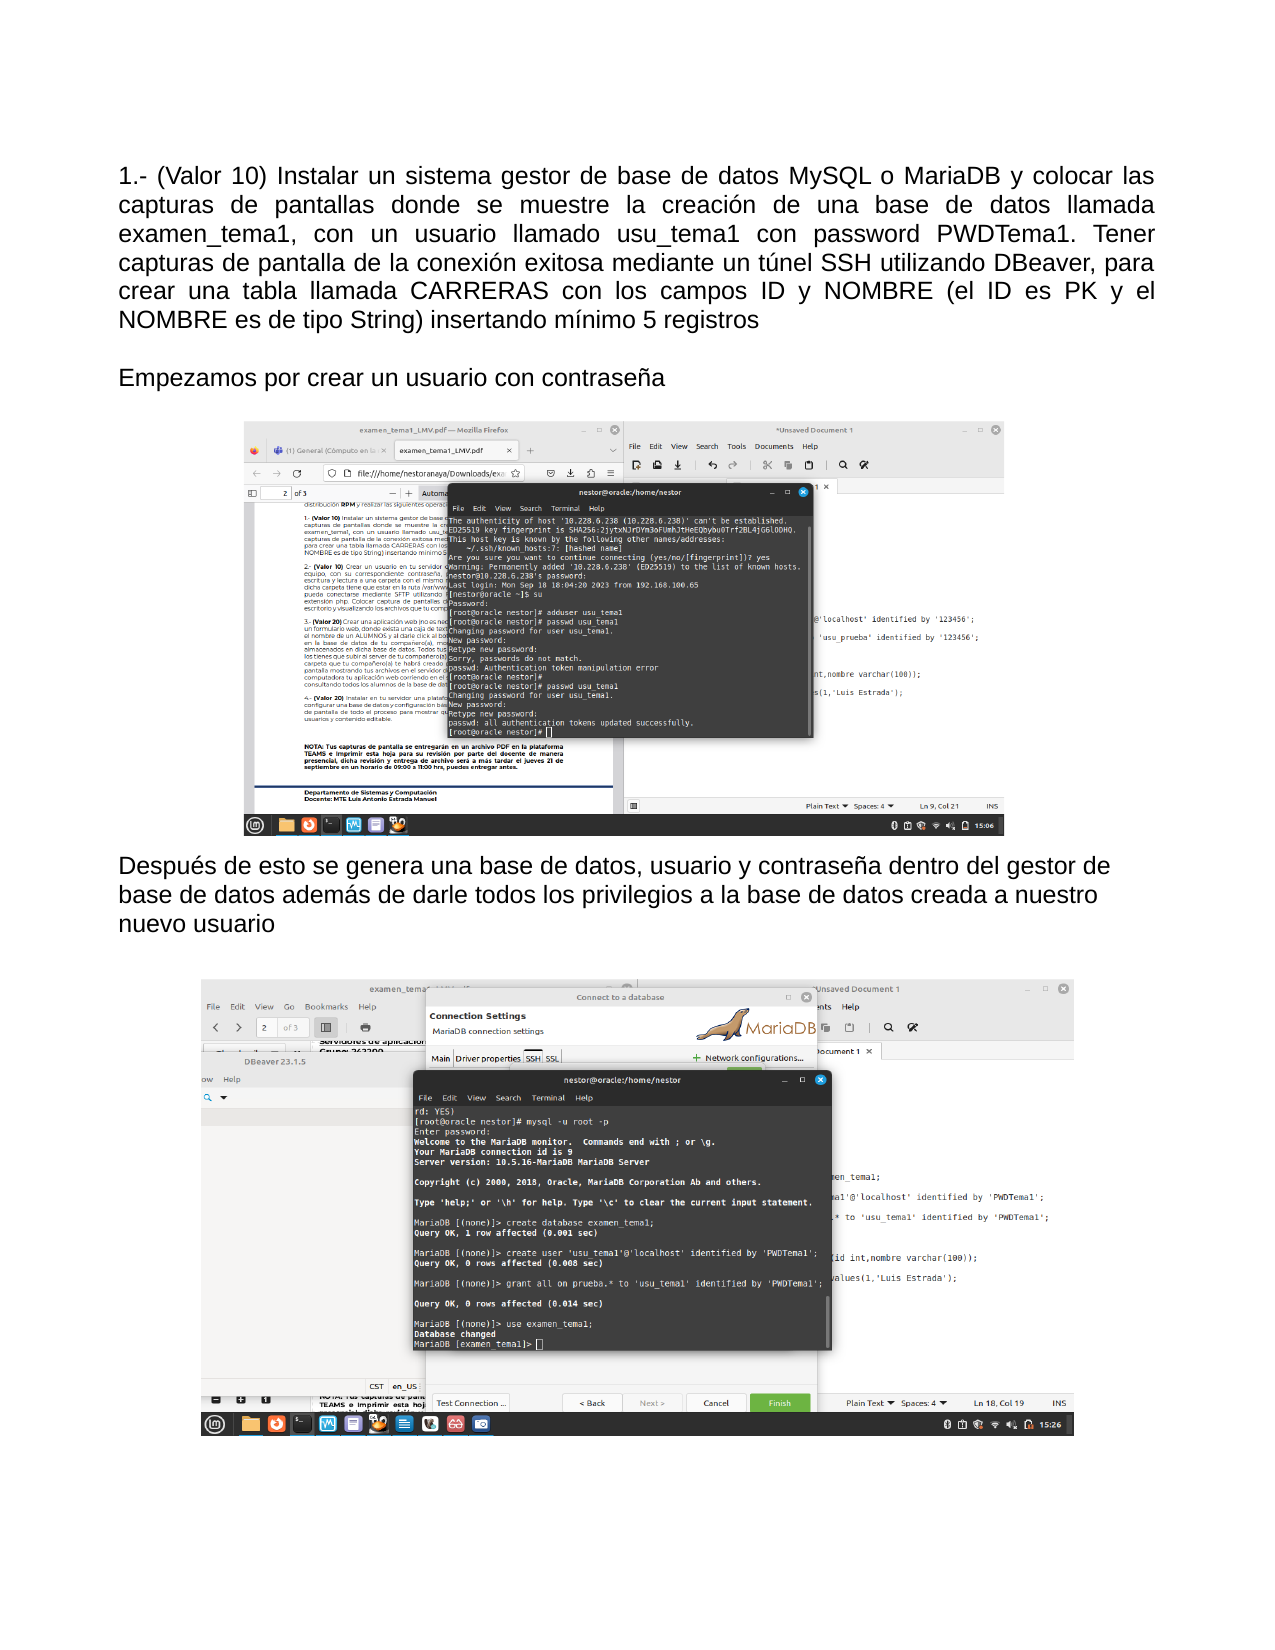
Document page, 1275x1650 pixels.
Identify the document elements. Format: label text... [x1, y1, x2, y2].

text Empezamos por crear un usuario con contraseña [118, 362, 1157, 391]
text Después de esto se genera una base de datos, usuario y contraseña dentro del gestor de base de datos además de darle todos los privilegios a la base de datos creada a nuestro nuevo usuario [118, 851, 1157, 937]
text 1.- (Valor 10) Instalar un sistema gestor de base de datos MySQL o MariaDB y colocar las capturas de pantallas donde se muestre la creación de una base de datos llamada examen_tema1, con un usuario llamado usu_tema1 con password PWDTema1. Tener capturas de pantalla de la conexión exitosa mediante un túnel SSH utilizando DBeaver, para crear una tabla llamada CARRERAS con los campos ID y NOMBRE (el ID es PK y el NOMBRE es de tipo String) insertando mínimo 5 registros [118, 161, 1157, 334]
